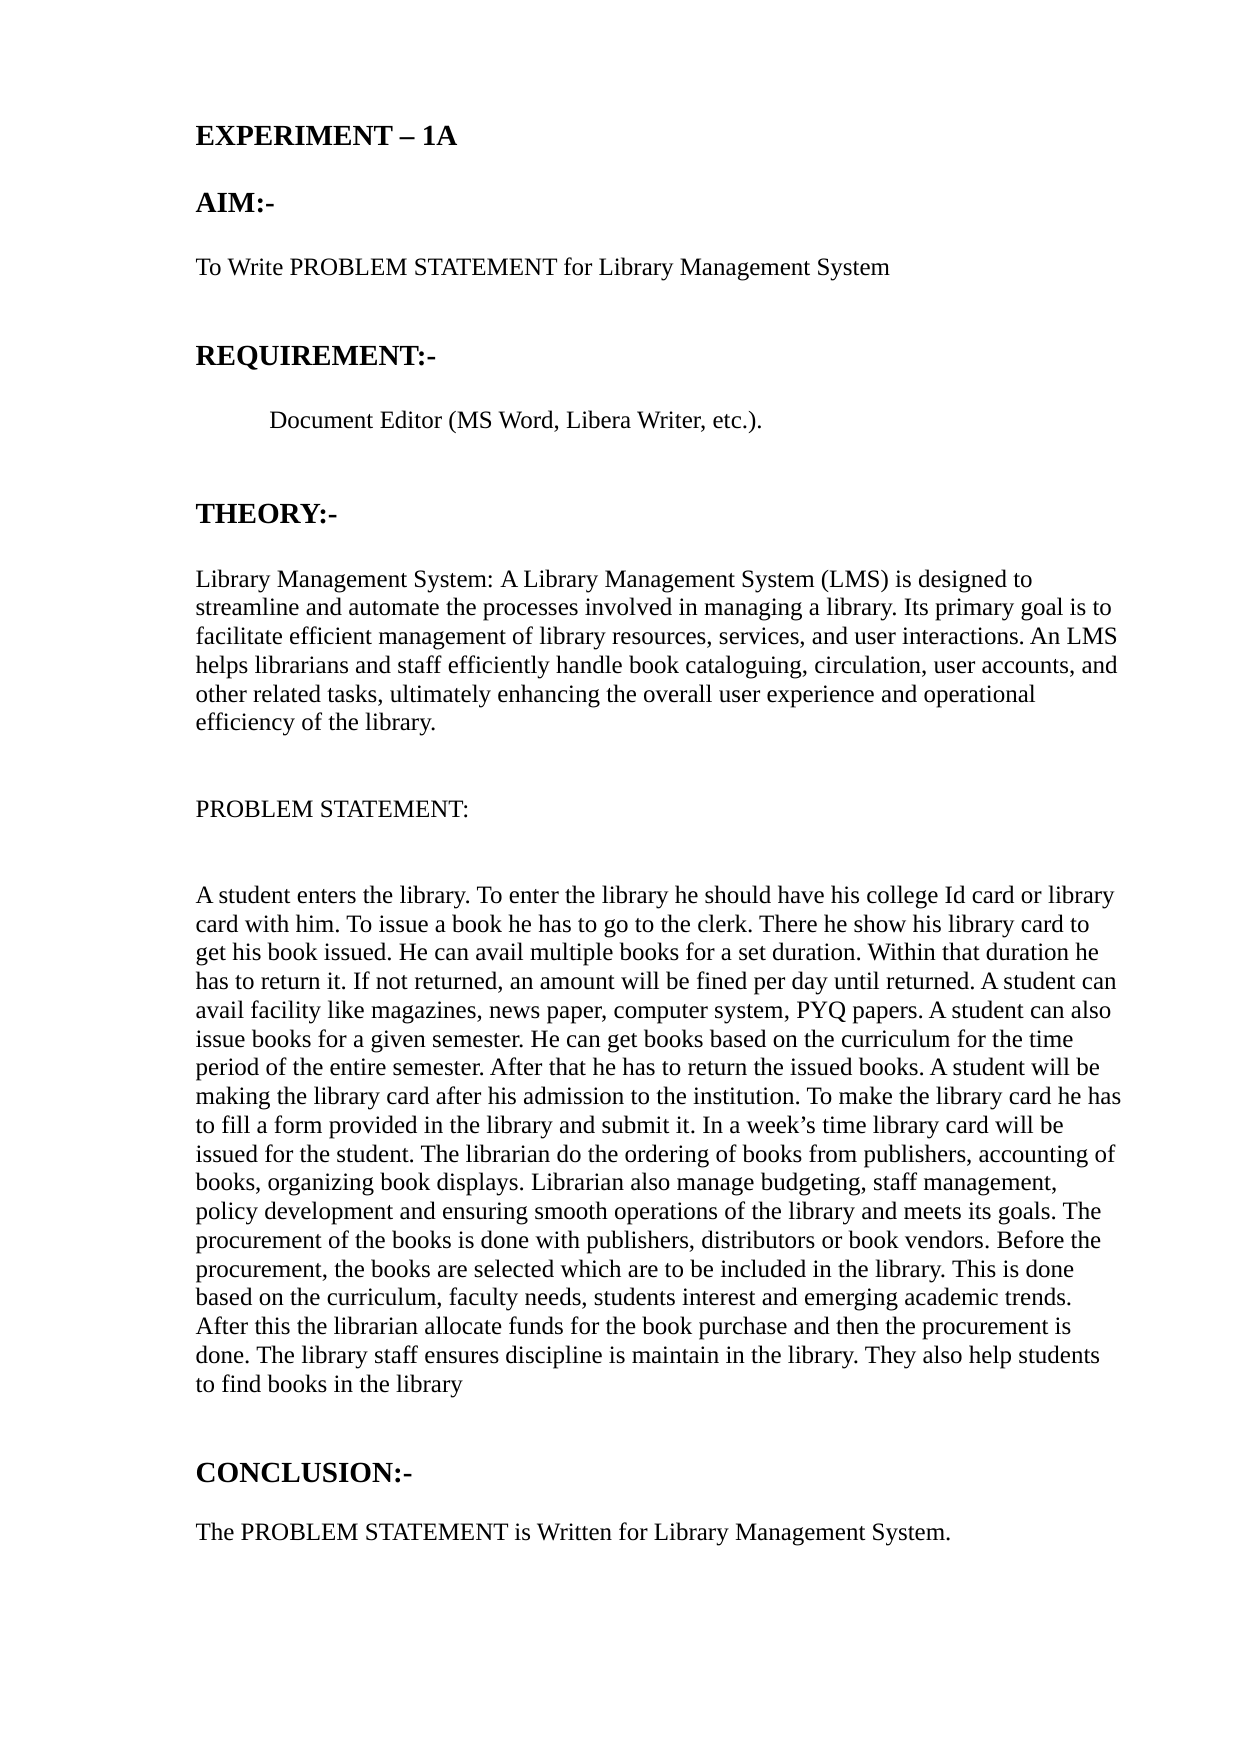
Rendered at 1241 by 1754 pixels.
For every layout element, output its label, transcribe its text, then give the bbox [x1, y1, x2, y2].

text PROBLEM STATEMENT: [195, 794, 1123, 822]
text THEORY:- [195, 497, 1123, 530]
text CONCLUSION:- [195, 1455, 1123, 1488]
text The PROBLEM STATEMENT is Written for Library Management System. [195, 1517, 1123, 1546]
text A student enters the library. To enter the library he should have his college Id card or library card with him. To issue a book he has to go to the clerk. There he show his library card to get his book issued. He can avail multiple books for a set duration. Within that duration he has to return it. If not returned, an amount will be fined per day until returned. A student can avail facility like magazines, news paper, computer system, PYQ papers. A student can also issue books for a given semester. He can get books based on the curriculum for the time period of the entire semester. After that he has to return the issued books. A student will be making the library card after his admission to the institution. To make the library card he has to fill a form provided in the library and submit it. In a week’s time library card will be issued for the student. The librarian do the ordering of books from publishers, accounting of books, organizing book displays. Librarian also manage budgeting, staff management, policy development and ensuring smooth operations of the library and meets its goals. The procurement of the books is done with publishers, distributors or book vendors. Before the procurement, the books are selected which are to be included in the library. This is done based on the curriculum, faculty needs, students interest and emerging academic trends. After this the librarian allocate funds for the book purchase and then the procurement is done. The library staff ensures discipline is maintain in the library. They also help students to find books in the library [195, 880, 1123, 1397]
text AIM:- [195, 185, 1123, 219]
text Library Management System: A Library Management System (LMS) is designed to streamline and automate the processes involved in managing a library. Its primary goal is to facilitate efficient management of library resources, services, and user interactions. An LMS helps librarians and staff efficiently handle book cataloguing, circulation, user accounts, and other related tasks, ultimately enhancing the overall user experience and operational efficiency of the library. [195, 564, 1123, 736]
text EXPERIMENT – 1A [195, 118, 1123, 152]
text REQUIREMENT:- [195, 338, 1123, 372]
text Document Editor (MS Word, Libera Writer, etc.). [195, 406, 1123, 434]
text To Write PROBLEM STATEMENT for Library Management System [195, 252, 1123, 281]
